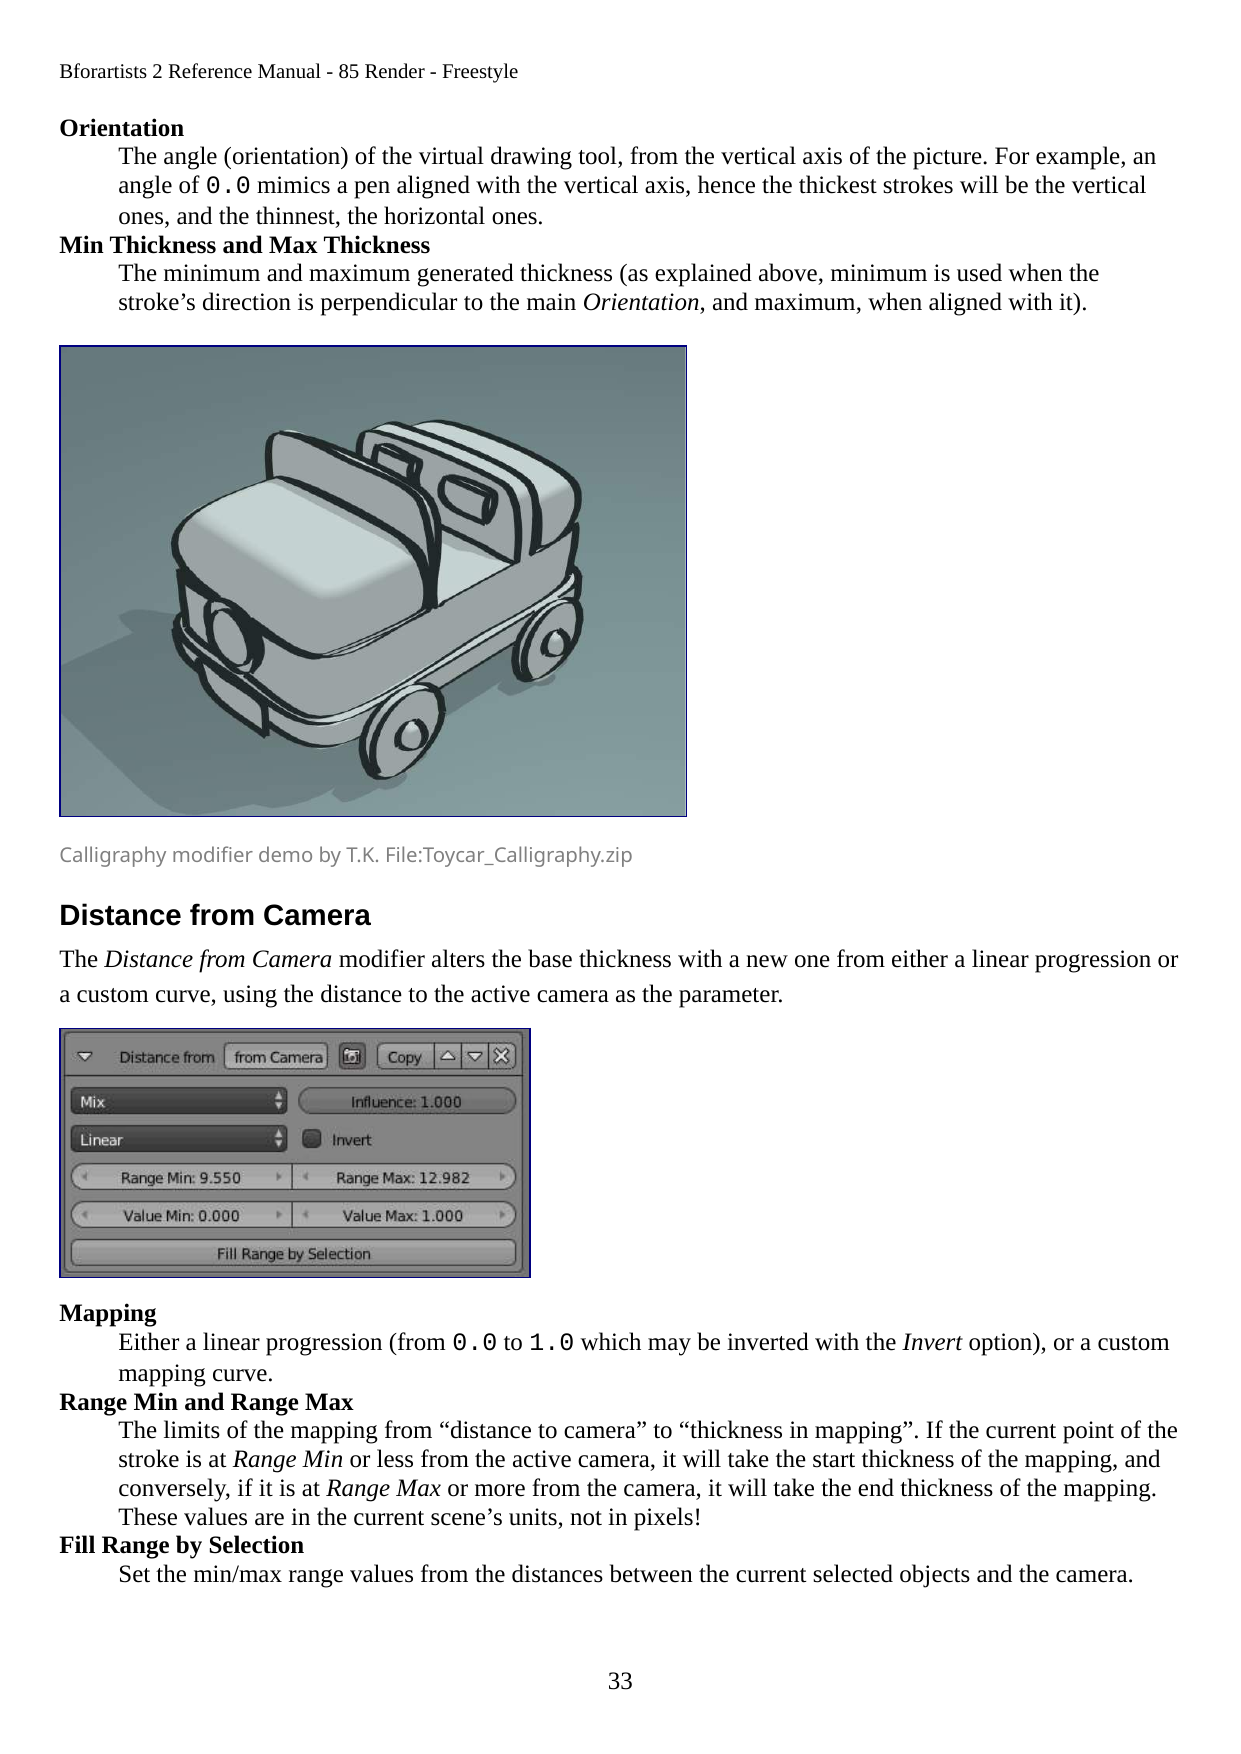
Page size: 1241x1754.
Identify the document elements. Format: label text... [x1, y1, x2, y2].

picture [61, 347, 686, 816]
list The angle (orientation) of the virtual drawing tool, from the vertical axis of the picture. For example, an angle of 0.0 mimics a pen aligned with the vertical axis, hence the thickest strokes will be the vertical ones, and the thinnest, the horizontal ones. [118, 141, 1181, 230]
subtitle Fill Range by Selection [59, 1530, 1181, 1559]
text Calligraphy modifier demo by T.K. File:Toycar_Calligraphy.zip [59, 837, 1181, 869]
list The limits of the mapping from “distance to camera” to “thickness in mapping”. If the current point of the stroke is at Range Min or less from the active camera, it will take the start thickness of the mapping, and conversely, if it is at Range Max or more from the camera, it will take the end thickness of the mapping. These values are in the current scene’s units, not in pixels! [118, 1415, 1181, 1530]
list Set the min/max range values from the distances between the current selected objects and the camera. [118, 1559, 1181, 1588]
subtitle Orientation [59, 113, 1181, 141]
subtitle Range Min and Range Max [59, 1387, 1181, 1415]
picture [61, 1029, 529, 1277]
subtitle Min Thickness and Max Thickness [59, 230, 1181, 258]
list Either a linear progression (from 0.0 to 1.0 which may be inverted with the Invert option), or a custom mapping curve. [118, 1327, 1181, 1387]
text The Distance from Camera modifier alters the base thickness with a new one from either a linear progression or a custom curve, using the distance to the active camera as the parameter. [59, 944, 1181, 1007]
list The minimum and maximum generated thickness (as explained above, minimum is used when the stroke’s direction is perpendicular to the main Orientation, and maximum, when aligned with it). [118, 258, 1181, 316]
subtitle Distance from Camera [59, 898, 1181, 932]
subtitle Mapping [59, 1298, 1181, 1327]
